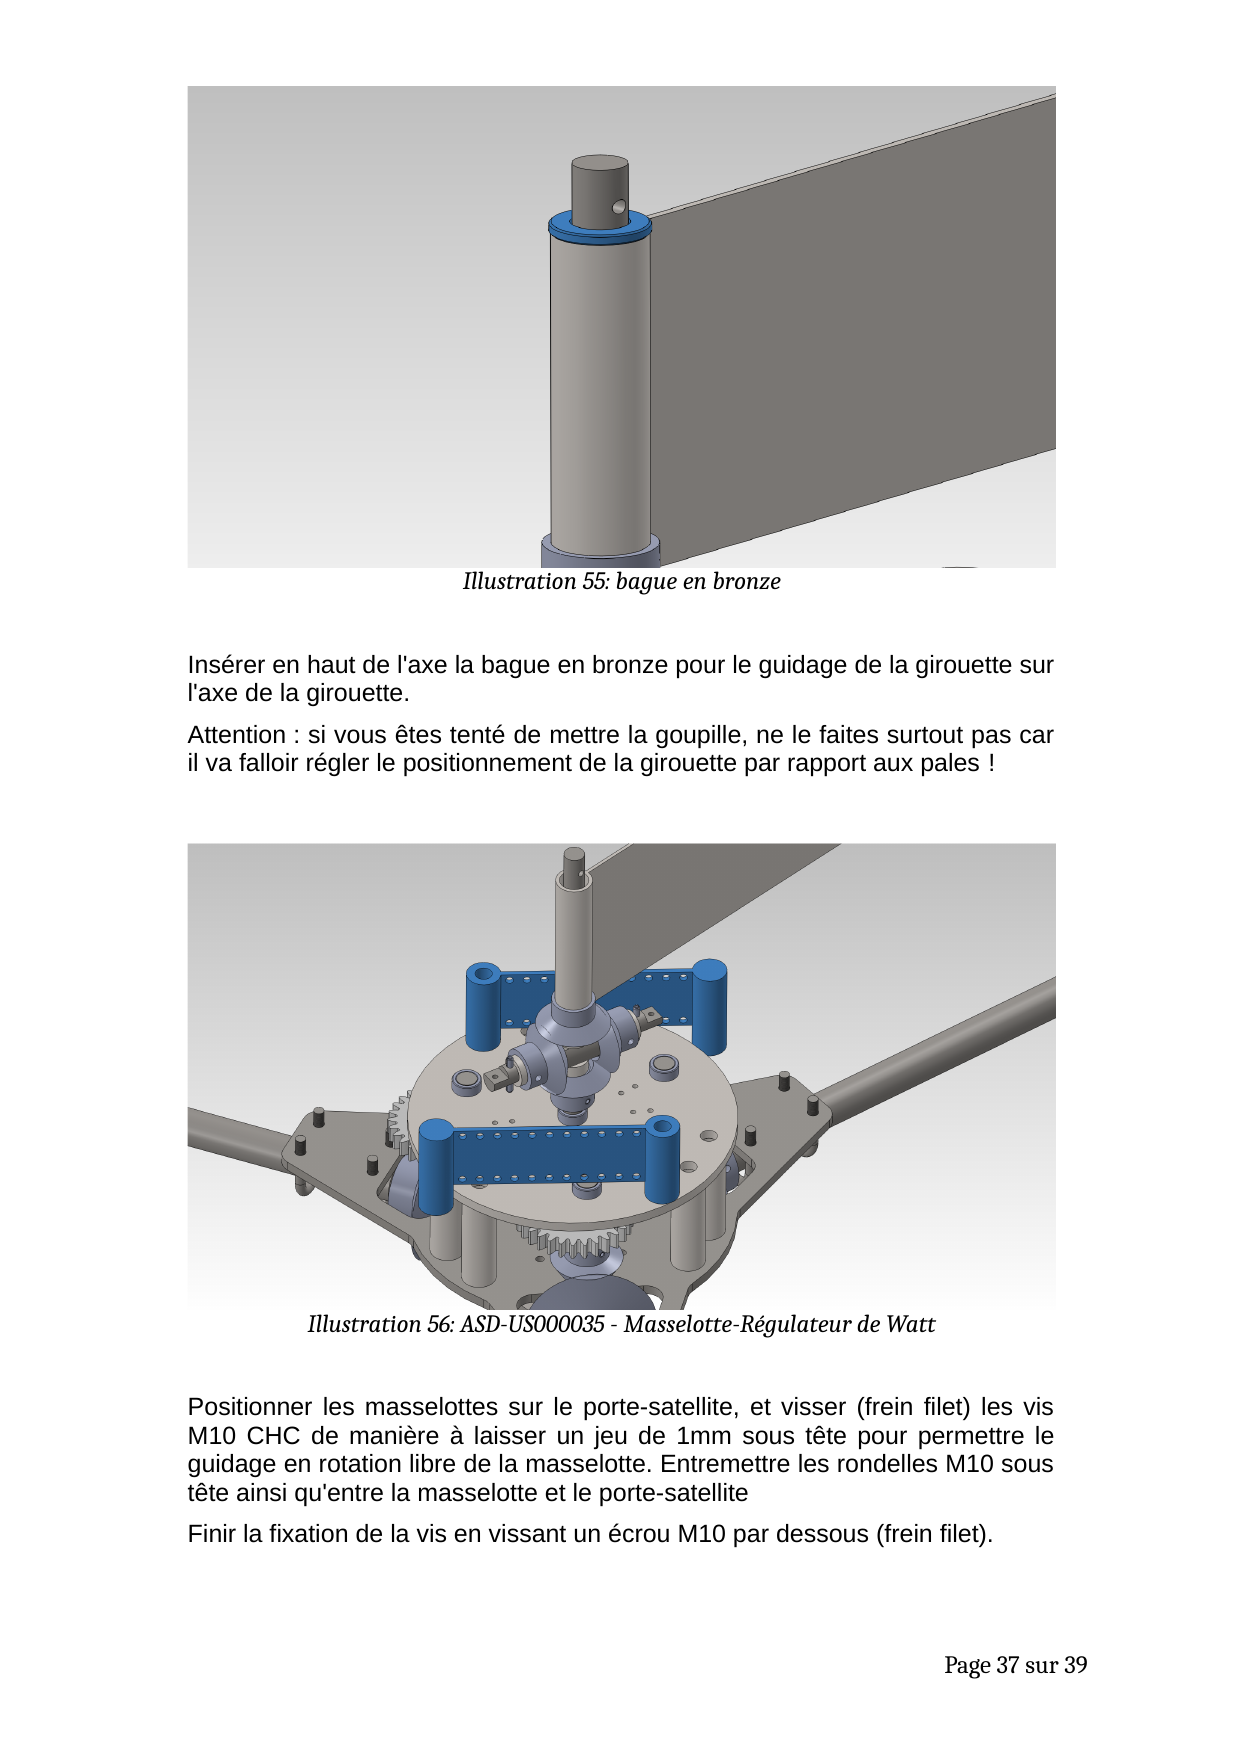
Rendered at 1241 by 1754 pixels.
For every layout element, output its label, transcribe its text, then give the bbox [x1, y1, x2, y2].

text Attention : si vous êtes tenté de mettre la goupille, ne le faites surtout pas car il va falloir régler le positionnement de la girouette par rapport aux pales ! [187, 720, 1056, 777]
picture [187, 86, 1056, 568]
text Insérer en haut de l'axe la bague en bronze pour le guidage de la girouette sur l'axe de la girouette. [187, 650, 1056, 707]
picture [187, 843, 1056, 1310]
text Illustration 56: ASD-US000035 - Masselotte-Régulateur de Watt [187, 1310, 1056, 1338]
text Illustration 55: bague en bronze [187, 568, 1056, 596]
text Finir la fixation de la vis en vissant un écrou M10 par dessous (frein filet). [187, 1519, 1056, 1548]
text Positionner les masselottes sur le porte-satellite, et visser (frein filet) les vis M10 CHC de manière à laisser un jeu de 1mm sous tête pour permettre le guidage en rotation libre de la masselotte. Entremettre les rondelles M10 sous tête ainsi qu'entre la masselotte et le porte-satellite [187, 1392, 1056, 1507]
